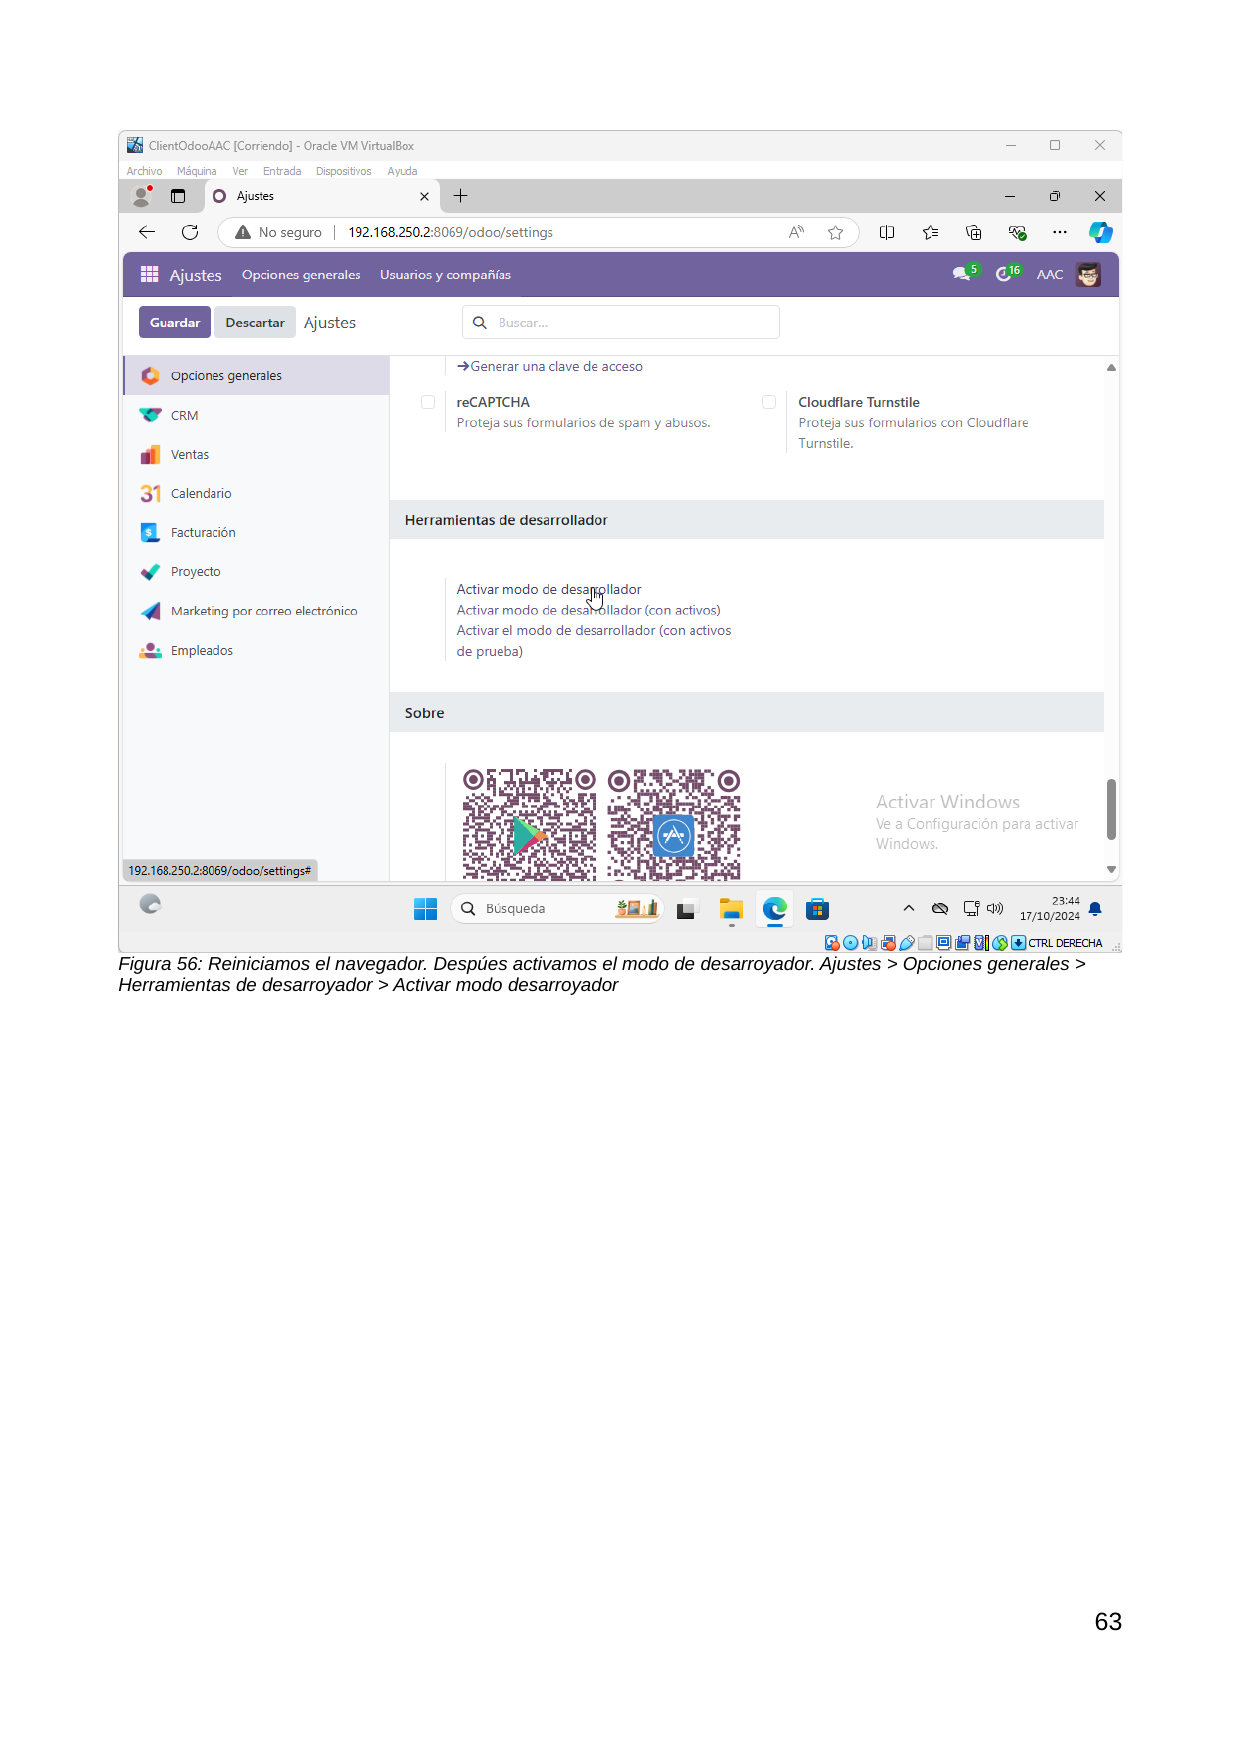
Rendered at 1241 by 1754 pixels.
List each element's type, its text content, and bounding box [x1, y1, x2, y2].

text Figura 56: Reiniciamos el navegador. Despúes activamos el modo de desarroyador. Ajustes > Opciones generales > Herramientas de desarroyador > Activar modo desarroyador [118, 953, 1122, 996]
picture [118, 130, 1123, 953]
